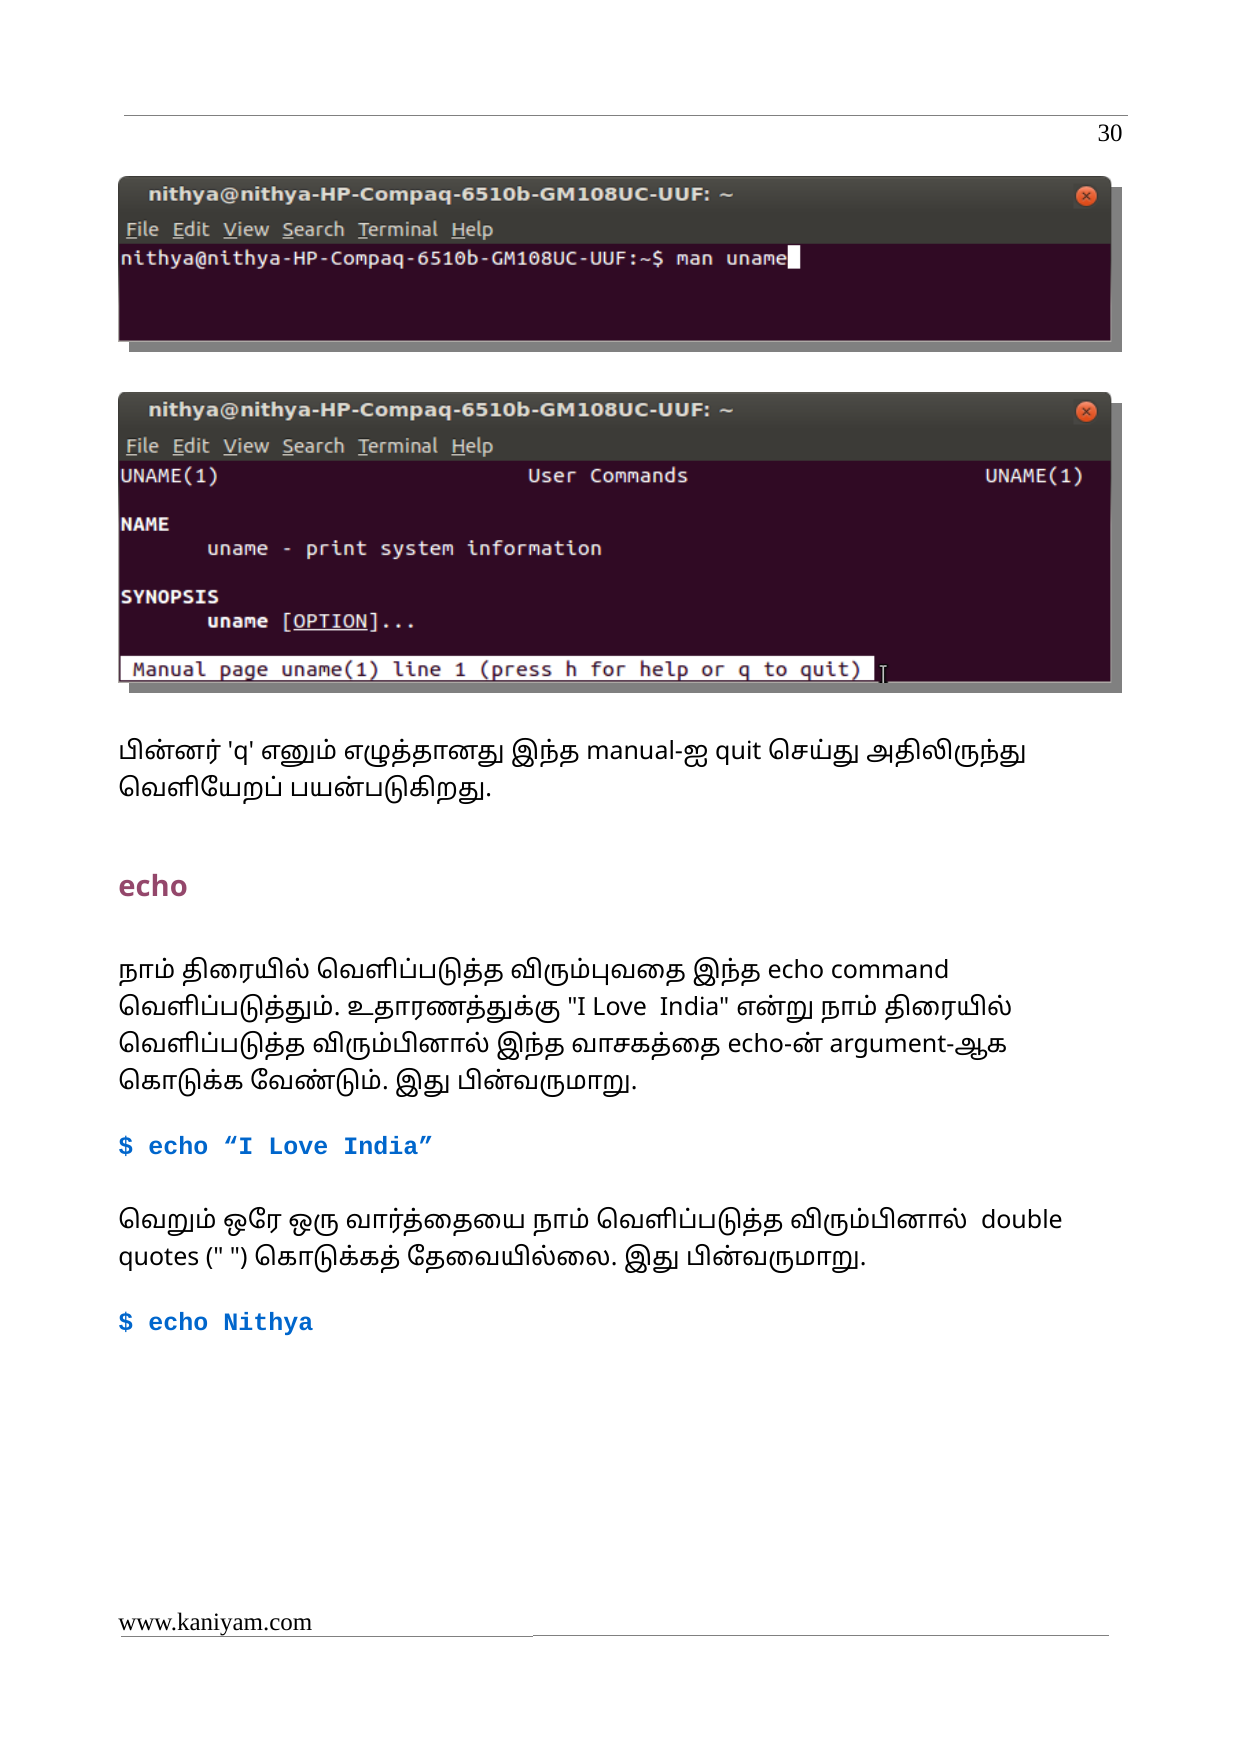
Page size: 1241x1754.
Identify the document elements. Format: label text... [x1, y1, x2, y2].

subtitle echo [118, 866, 1122, 905]
picture [118, 392, 1112, 683]
text நாம் திரையில் வெளிப்படுத்த விரும்புவதை இந்த echo command வெளிப்படுத்தும். உதாரணத்துக்கு "I Love India" என்று நாம் திரையில் வெளிப்படுத்த விரும்பினால் இந்த வாசகத்தை echo-ன் argument-ஆக கொடுக்க வேண்டும். இது பின்வருமாறு. [118, 952, 1122, 1100]
text $ echo Nithya [118, 1310, 1122, 1338]
text பின்னர் 'q' எனும் எழுத்தானது இந்த manual-ஐ quit செய்து அதிலிருந்து வெளியேறப் பயன்படுகிறது. [118, 733, 1122, 807]
text $ echo “I Love India” [118, 1134, 1122, 1162]
picture [118, 176, 1112, 342]
text வெறும் ஒரே ஒரு வார்த்தையை நாம் வெளிப்படுத்த விரும்பினால் double quotes (" ") கொடுக்கத் தேவையில்லை. இது பின்வருமாறு. [118, 1202, 1122, 1276]
